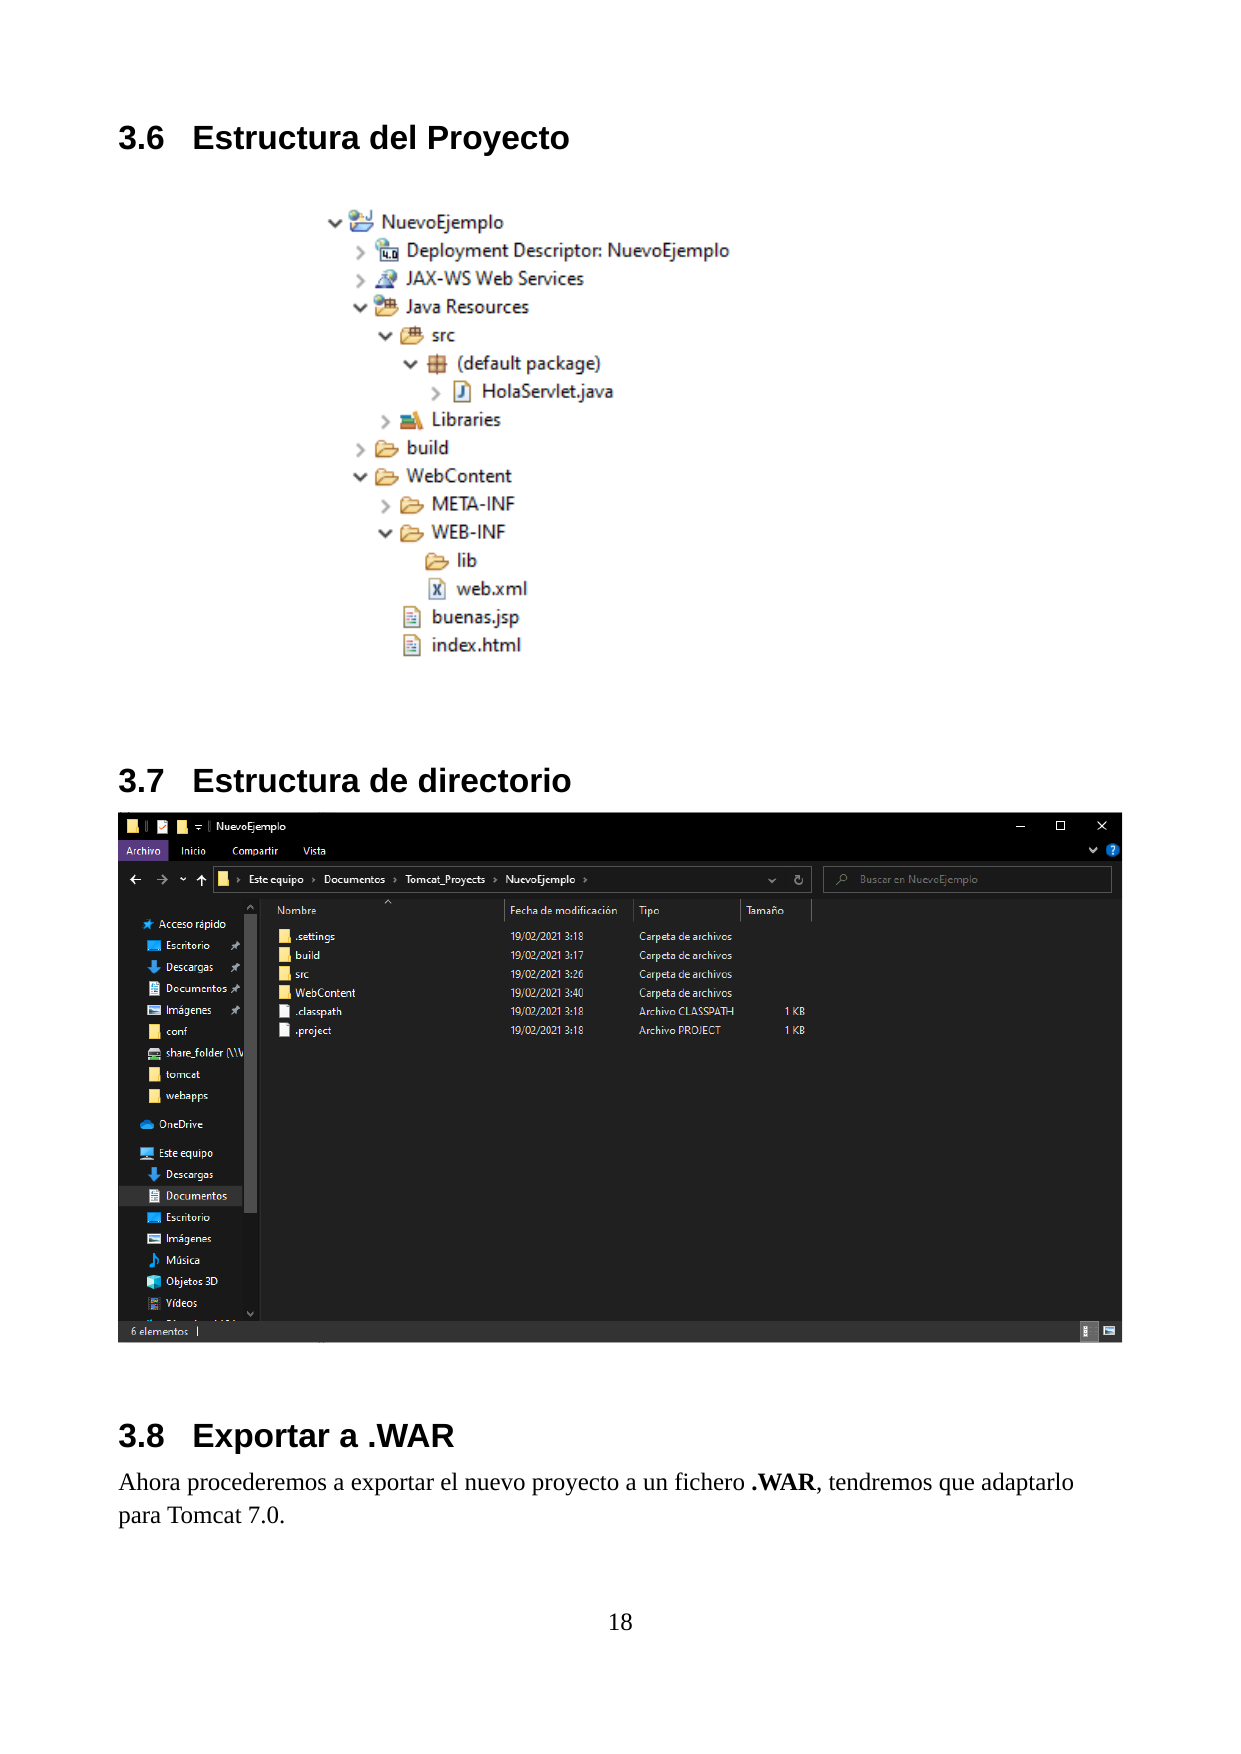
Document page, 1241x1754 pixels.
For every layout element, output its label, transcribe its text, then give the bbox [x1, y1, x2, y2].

subtitle Estructura de directorio [118, 761, 1122, 800]
text Ahora procederemos a exportar el nuevo proyecto a un fichero .WAR, tendremos que adaptarlo para Tomcat 7.0. [118, 1467, 1122, 1529]
picture [319, 207, 744, 658]
subtitle Exportar a .WAR [118, 1416, 1122, 1454]
picture [118, 812, 1123, 1343]
subtitle Estructura del Proyecto [118, 118, 1122, 157]
